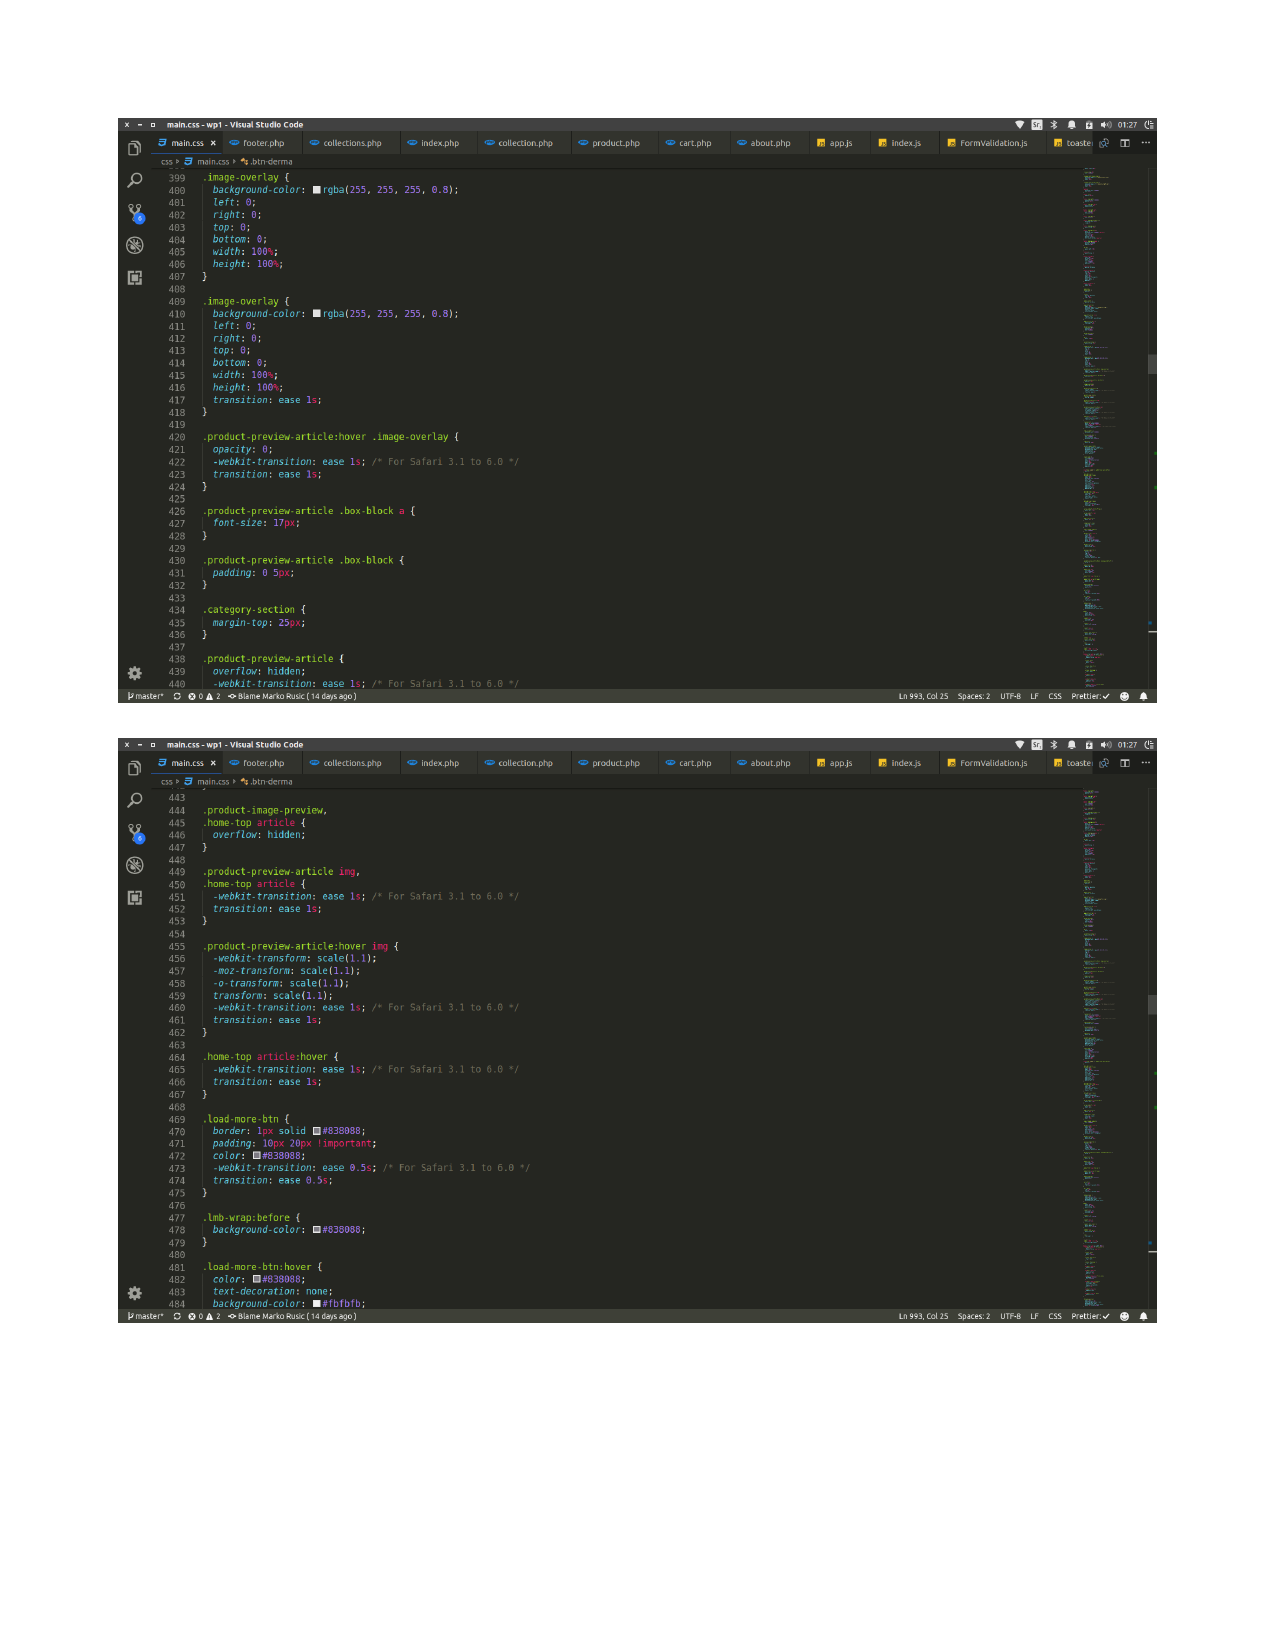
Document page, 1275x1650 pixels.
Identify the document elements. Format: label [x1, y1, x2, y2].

picture [118, 118, 1157, 703]
picture [118, 738, 1157, 1323]
